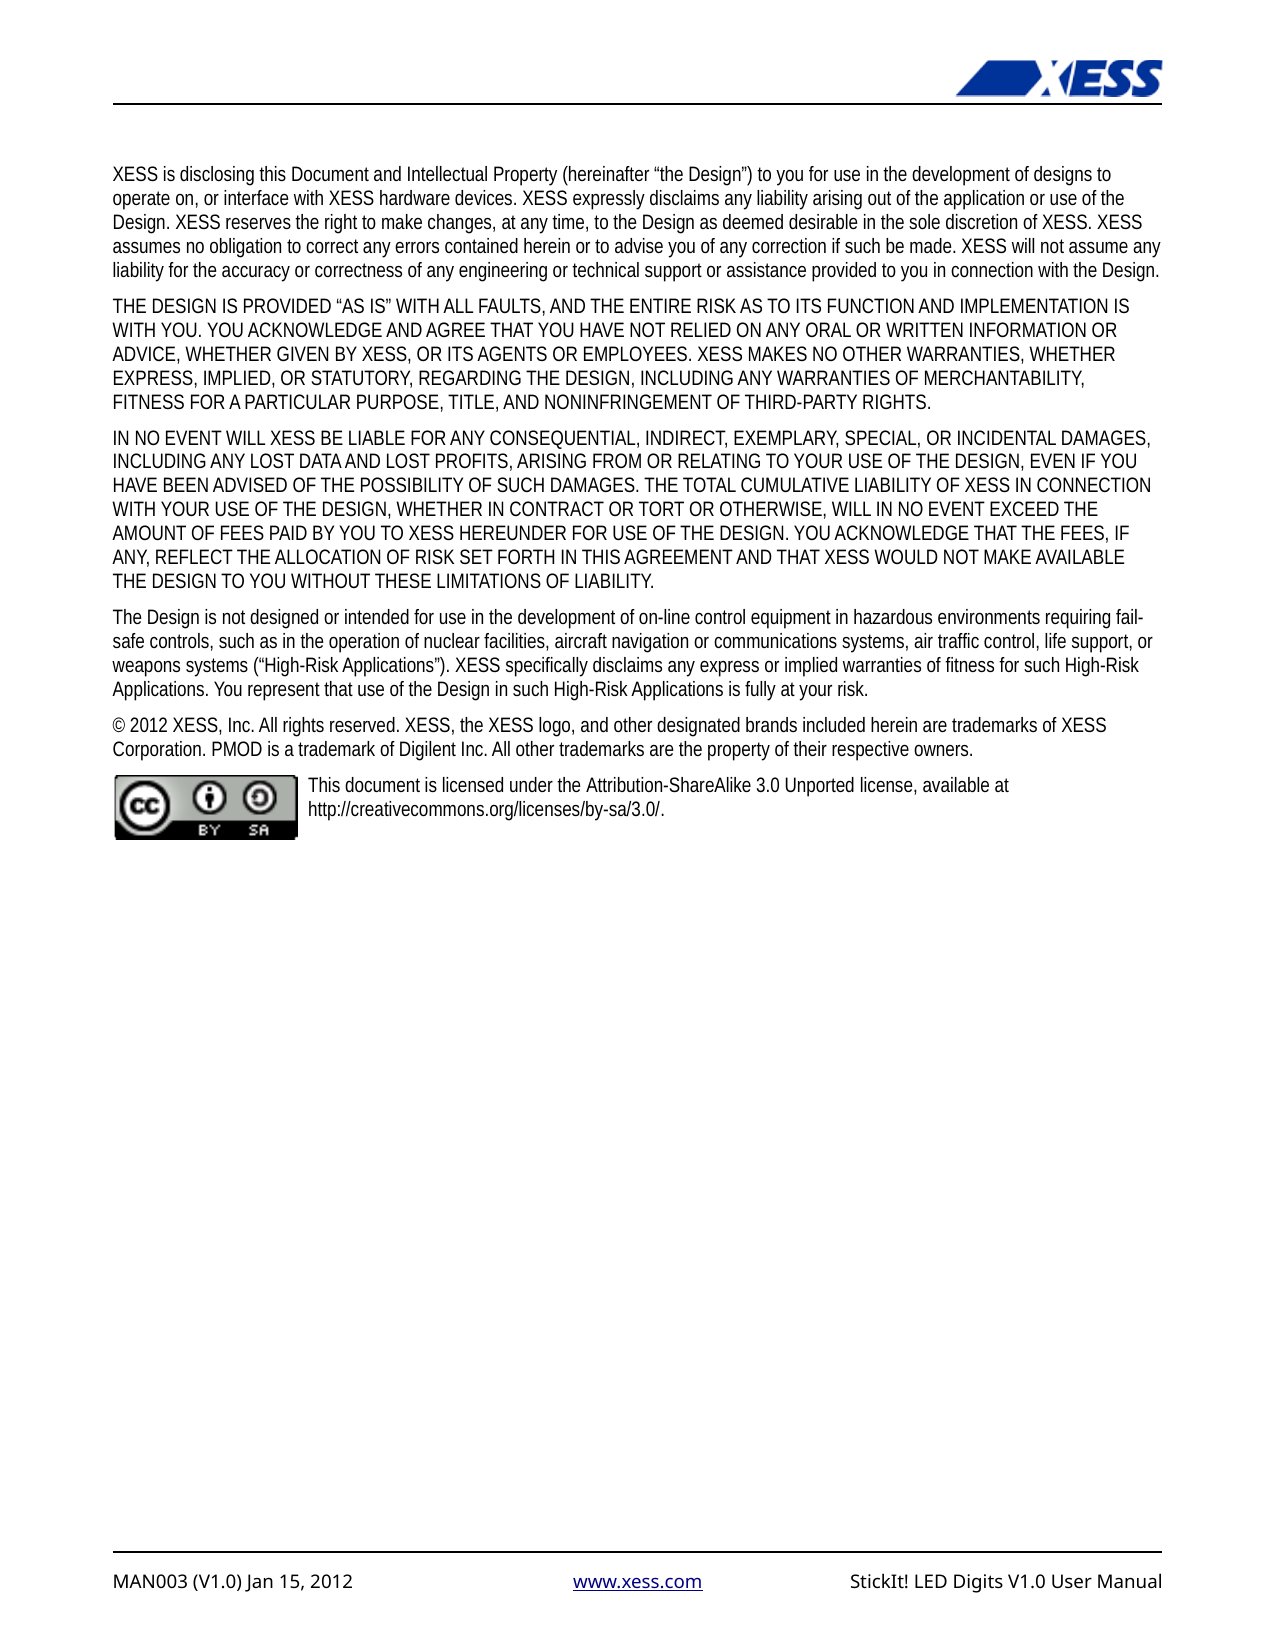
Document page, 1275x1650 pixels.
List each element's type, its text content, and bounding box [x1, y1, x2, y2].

text © 2012 XESS, Inc. All rights reserved. XESS, the XESS logo, and other designated brands included herein are trademarks of XESS Corporation. PMOD is a trademark of Digilent Inc. All other trademarks are the property of their respective owners. [112, 713, 1162, 761]
picture [114, 775, 298, 840]
text THE DESIGN IS PROVIDED “AS IS” WITH ALL FAULTS, AND THE ENTIRE RISK AS TO ITS FUNCTION AND IMPLEMENTATION IS WITH YOU. YOU ACKNOWLEDGE AND AGREE THAT YOU HAVE NOT RELIED ON ANY ORAL OR WRITTEN INFORMATION OR ADVICE, WHETHER GIVEN BY XESS, OR ITS AGENTS OR EMPLOYEES. XESS MAKES NO OTHER WARRANTIES, WHETHER EXPRESS, IMPLIED, OR STATUTORY, REGARDING THE DESIGN, INCLUDING ANY WARRANTIES OF MERCHANTABILITY, FITNESS FOR A PARTICULAR PURPOSE, TITLE, AND NONINFRINGEMENT OF THIRD-PARTY RIGHTS. [112, 294, 1162, 413]
text XESS is disclosing this Document and Intellectual Property (hereinafter “the Design”) to you for use in the development of designs to operate on, or interface with XESS hardware devices. XESS expressly disclaims any liability arising out of the application or use of the Design. XESS reserves the right to make changes, at any time, to the Design as deemed desirable in the sole discretion of XESS. XESS assumes no obligation to correct any errors contained herein or to advise you of any correction if such be made. XESS will not assume any liability for the accuracy or correctness of any engineering or technical support or assistance provided to you in connection with the Design. [112, 162, 1162, 282]
text IN NO EVENT WILL XESS BE LIABLE FOR ANY CONSEQUENTIAL, INDIRECT, EXEMPLARY, SPECIAL, OR INCIDENTAL DAMAGES, INCLUDING ANY LOST DATA AND LOST PROFITS, ARISING FROM OR RELATING TO YOUR USE OF THE DESIGN, EVEN IF YOU HAVE BEEN ADVISED OF THE POSSIBILITY OF SUCH DAMAGES. THE TOTAL CUMULATIVE LIABILITY OF XESS IN CONNECTION WITH YOUR USE OF THE DESIGN, WHETHER IN CONTRACT OR TORT OR OTHERWISE, WILL IN NO EVENT EXCEED THE AMOUNT OF FEES PAID BY YOU TO XESS HEREUNDER FOR USE OF THE DESIGN. YOU ACKNOWLEDGE THAT THE FEES, IF ANY, REFLECT THE ALLOCATION OF RISK SET FORTH IN THIS AGREEMENT AND THAT XESS WOULD NOT MAKE AVAILABLE THE DESIGN TO YOU WITHOUT THESE LIMITATIONS OF LIABILITY. [112, 426, 1162, 593]
text This document is licensed under the Attribution-ShareAlike 3.0 Unported license, available at http://creativecommons.org/licenses/by-sa/3.0/. [308, 773, 1162, 821]
text The Design is not designed or intended for use in the development of on-line control equipment in hazardous environments requiring fail-safe controls, such as in the operation of nuclear facilities, aircraft navigation or communications systems, air traffic control, life support, or weapons systems (“High-Risk Applications”). XESS specifically disclaims any express or implied warranties of fitness for such High-Risk Applications. You represent that use of the Design in such High-Risk Applications is fully at your risk. [112, 605, 1162, 701]
picture [955, 60, 1163, 97]
